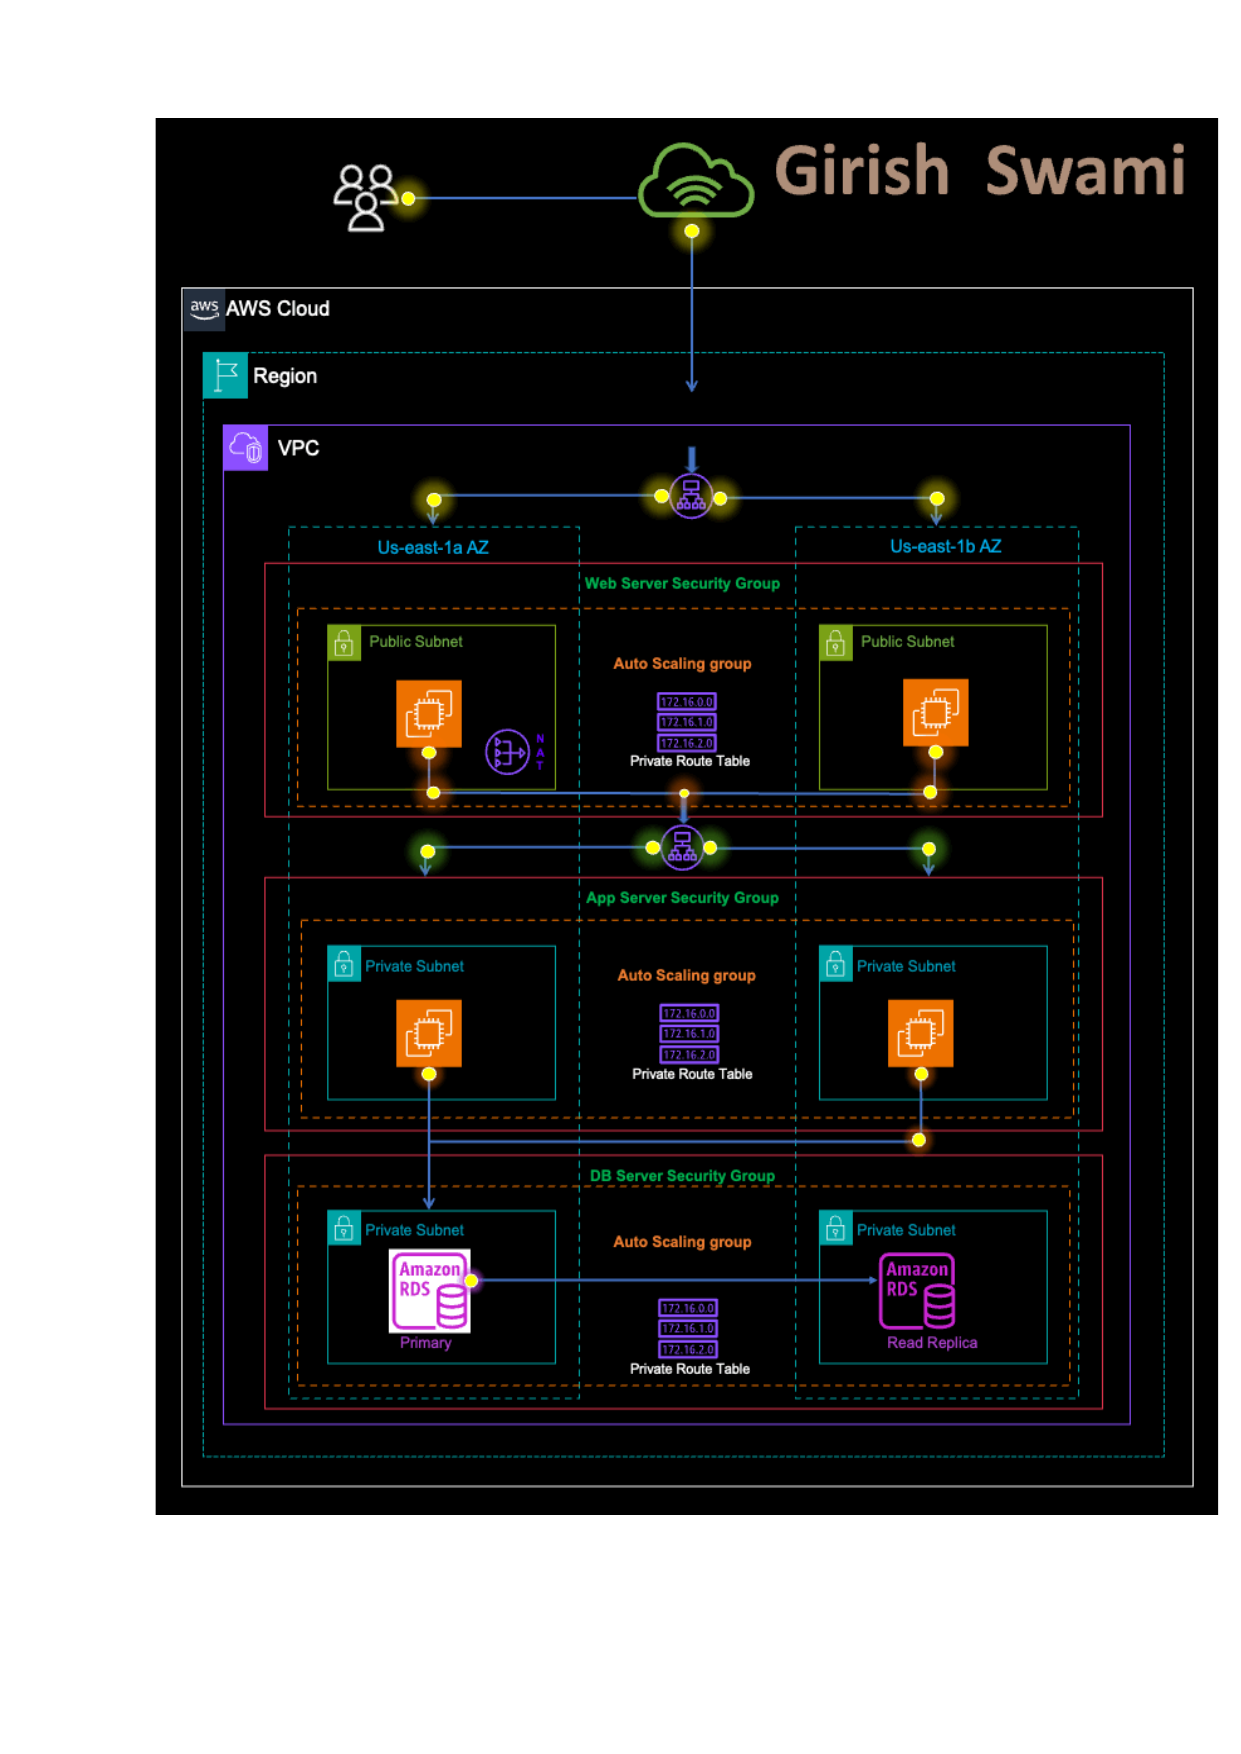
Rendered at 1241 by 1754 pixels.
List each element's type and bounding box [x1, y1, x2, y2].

picture [155, 118, 1219, 1515]
